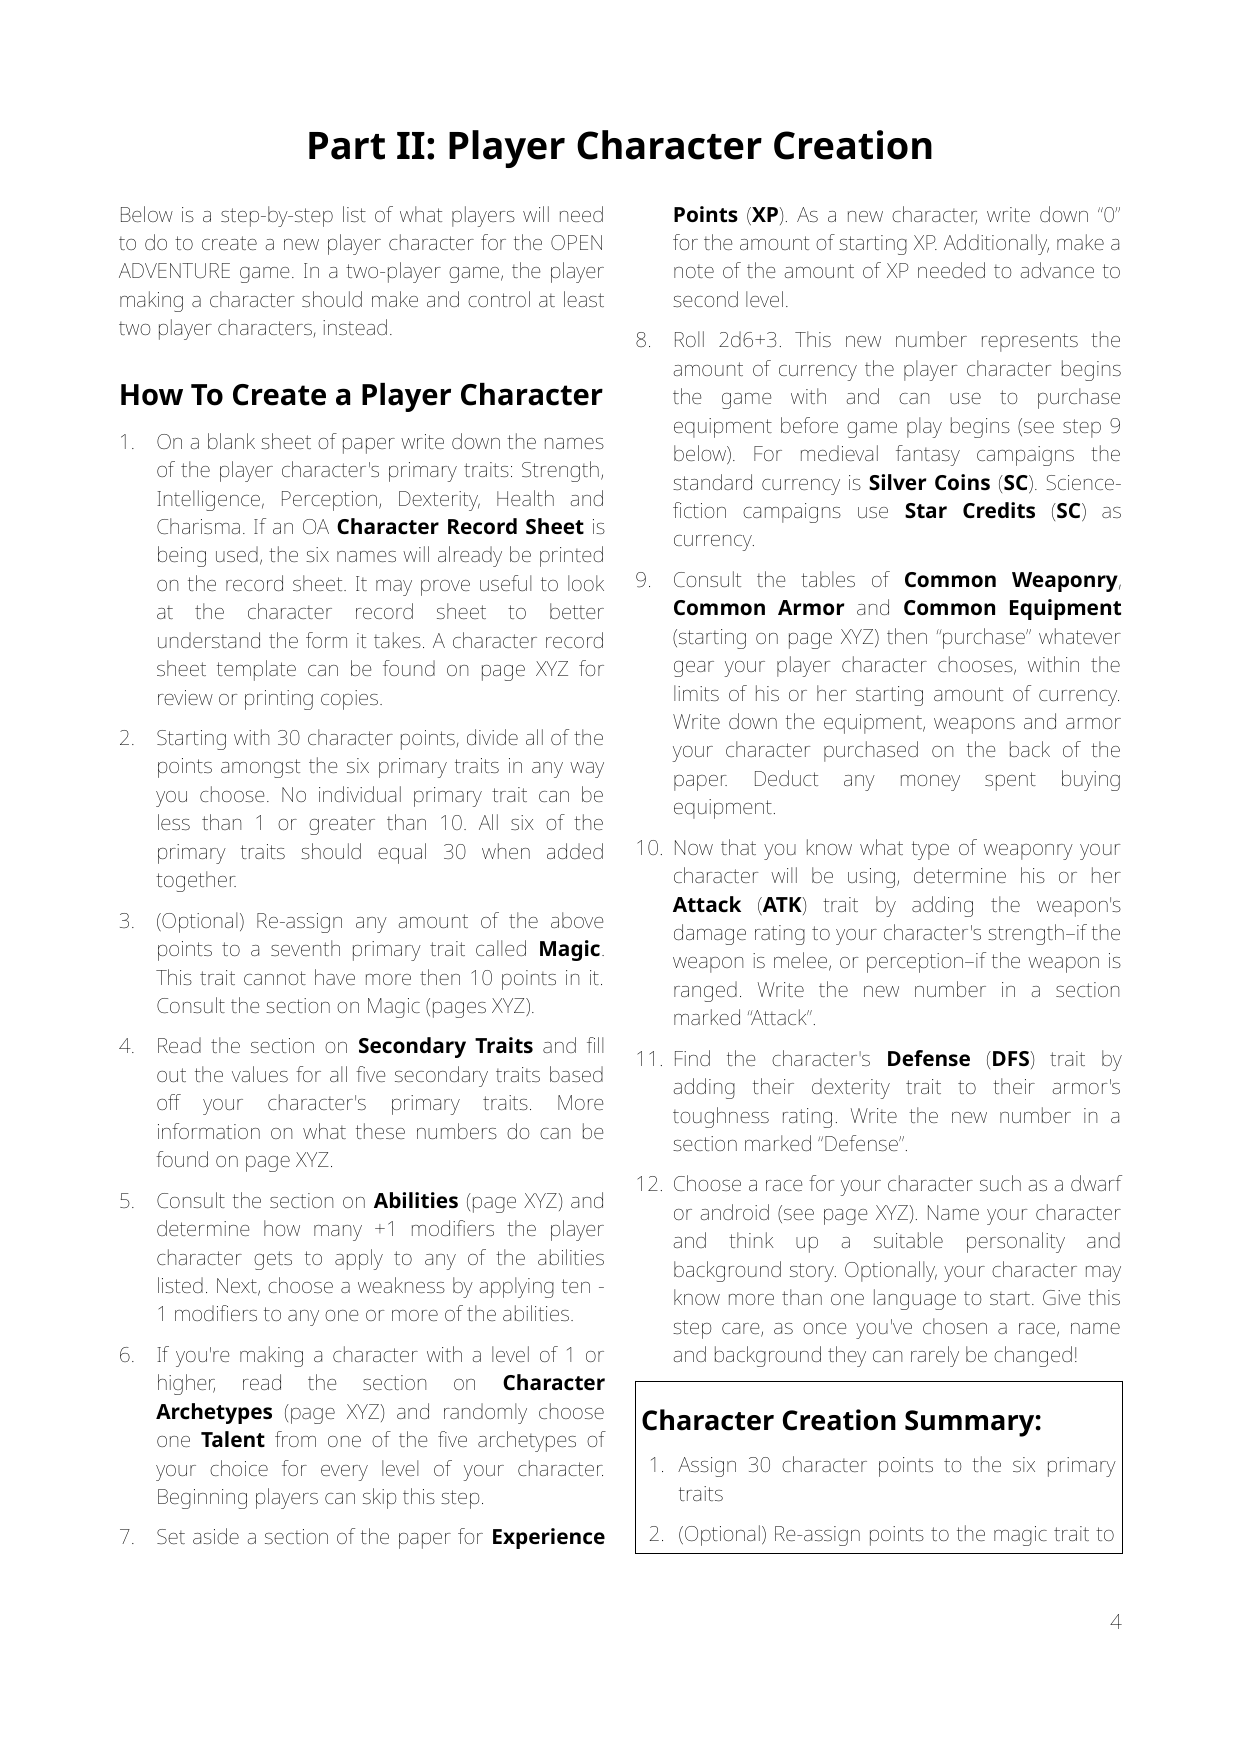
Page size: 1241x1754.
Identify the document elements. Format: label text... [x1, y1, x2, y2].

list Starting with 30 character points, divide all of the points amongst the six primary traits in any way you choose. No individual primary trait can be less than 1 or greater than 10. All six of the primary traits should equal 30 when added together. [118, 723, 605, 894]
list (Optional) Re-assign any amount of the above points to a seventh primary trait called Magic. This trait cannot have more then 10 points in it. Consult the section on Magic (pages XYZ). [118, 906, 605, 1019]
list Points (XP). As a new character, write down “0” for the amount of starting XP. Additionally, make a note of the amount of XP needed to advance to second level. [635, 200, 1122, 313]
list Consult the tables of Common Weaponry, Common Armor and Common Equipment (starting on page XYZ) then “purchase” whatever gear your player character chooses, within the limits of his or her starting amount of currency. Write down the equipment, weapons and armor your character purchased on the back of the paper. Deduct any money spent buying equipment. [635, 565, 1122, 821]
list Roll 2d6+3. This new number represents the amount of currency the player character begins the game with and can use to purchase equipment before game play begins (see step 9 below). For medieval fantasy campaigns the standard currency is Silver Coins (SC). Science-fiction campaigns use Star Credits (SC) as currency. [635, 325, 1122, 553]
list Consult the section on Abilities (page XYZ) and determine how many +1 modifiers the player character gets to apply to any of the abilities listed. Next, choose a weakness by applying ten -1 modifiers to any one or more of the abilities. [118, 1186, 605, 1328]
list On a blank sheet of paper write down the names of the player character's primary traits: Strength, Intelligence, Perception, Dexterity, Health and Charisma. If an OA Character Record Sheet is being used, the six names will already be printed on the record sheet. It may prove useful to look at the character record sheet to better understand the form it takes. A character record sheet template can be found on page XYZ for review or printing copies. [118, 427, 605, 711]
subtitle How To Create a Player Character [118, 375, 605, 414]
list Now that you know what type of weaponry your character will be using, determine his or her Attack (ATK) trait by adding the weapon's damage rating to your character's strength–if the weapon is melee, or perception–if the weapon is ranged. Write the new number in a section marked “Attack”. [635, 833, 1122, 1032]
list If you're making a character with a level of 1 or higher, read the section on Character Archetypes (page XYZ) and randomly choose one Talent from one of the five archetypes of your choice for every level of your character. Beginning players can skip this step. [118, 1340, 605, 1511]
list Choose a race for your character such as a dwarf or android (see page XYZ). Name your character and think up a suitable personality and background story. Optionally, your character may know more than one language to start. Give this step care, as once you've chosen a race, name and background they can rarely be changed! [635, 1169, 1122, 1369]
list Find the character's Defense (DFS) trait by adding their dexterity trait to their armor's toughness rating. Write the new number in a section marked “Defense”. [635, 1044, 1122, 1158]
text Below is a step-by-step list of what players will need to do to create a new player character for the OPEN ADVENTURE game. In a two-player game, the player making a character should make and control at least two player characters, instead. [118, 200, 605, 342]
list Read the section on Secondary Traits and fill out the values for all five secondary traits based off your character's primary traits. More information on what these numbers do can be found on page XYZ. [118, 1032, 605, 1174]
table_header Character Creation Summary: Assign 30 character points to the six primary traits (Optional) Re-assign points to the magic trait to [636, 1382, 1122, 1553]
list Set aside a section of the paper for Experience [118, 1522, 605, 1551]
